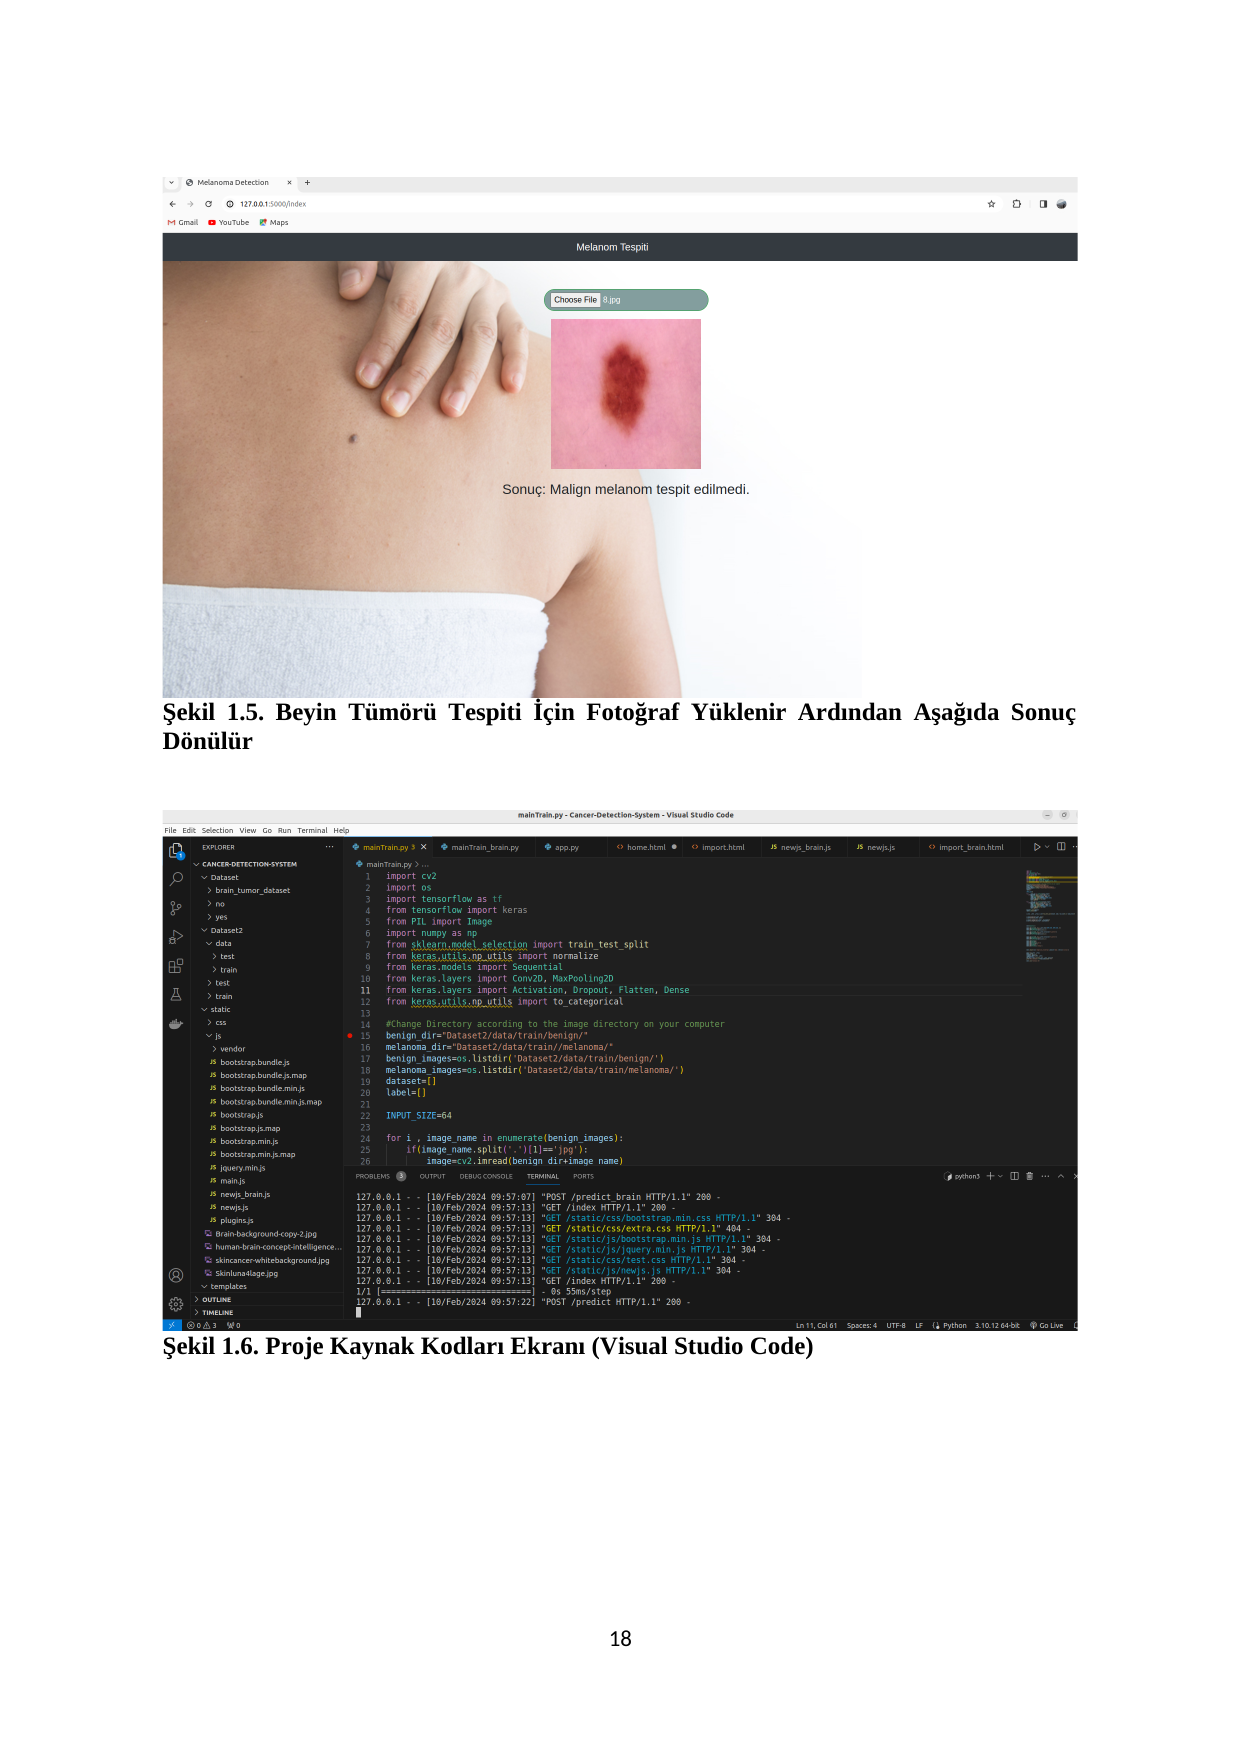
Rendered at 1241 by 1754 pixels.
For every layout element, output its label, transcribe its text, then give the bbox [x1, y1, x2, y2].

text Şekil 1.6. Proje Kaynak Kodları Ekranı (Visual Studio Code) [162, 1331, 1078, 1360]
picture [162, 810, 1078, 1331]
text Şekil 1.5. Beyin Tümörü Tespiti İçin Fotoğraf Yüklenir Ardından Aşağıda Sonuç Dönülür [162, 698, 1078, 755]
picture [162, 177, 1078, 698]
